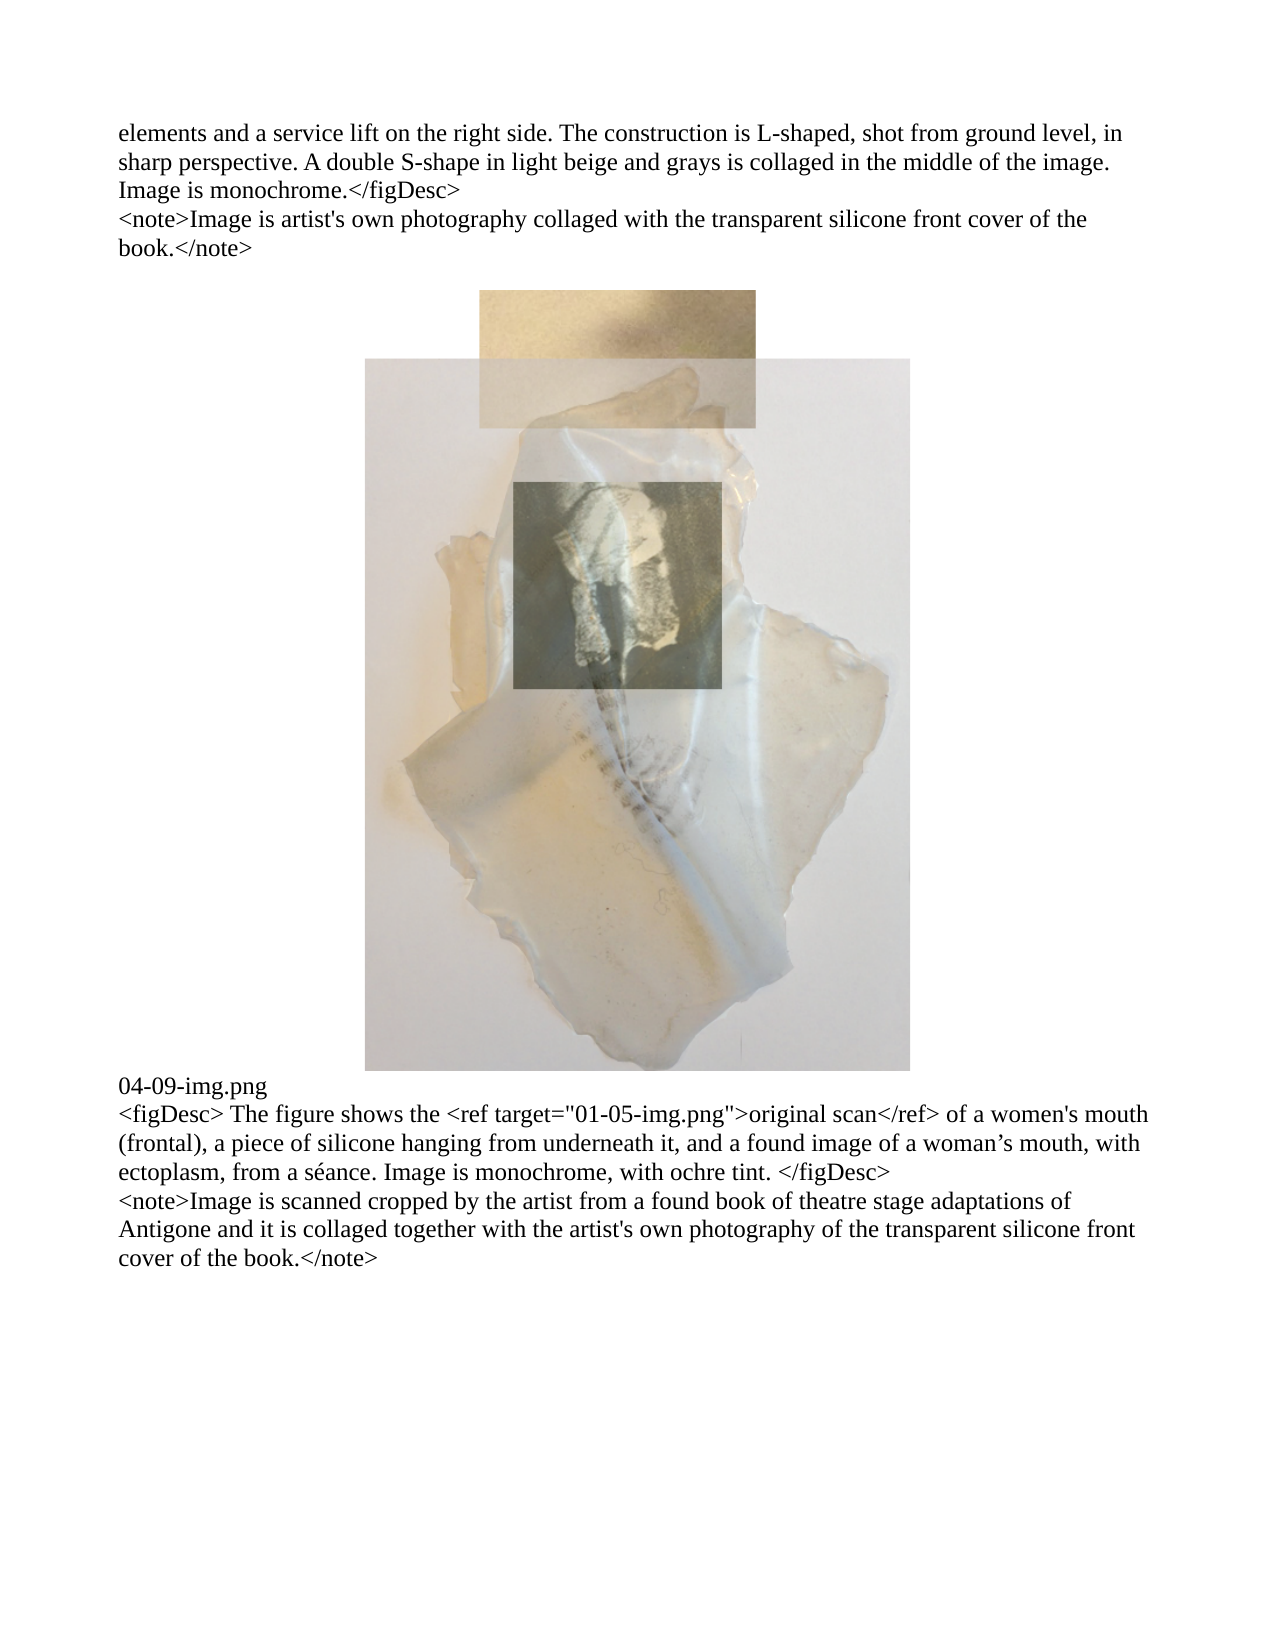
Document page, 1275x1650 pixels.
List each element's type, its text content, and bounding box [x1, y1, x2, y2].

text <figDesc> The figure shows the <ref target="01-05-img.png">original scan</ref> of a women's mouth (frontal), a piece of silicone hanging from underneath it, and a found image of a woman’s mouth, with ectoplasm, from a séance. Image is monochrome, with ochre tint. </figDesc> [118, 1099, 1157, 1186]
picture [364, 290, 911, 1071]
text <note>Image is scanned cropped by the artist from a found book of theatre stage adaptations of Antigone and it is collaged together with the artist's own photography of the transparent silicone front cover of the book.</note> [118, 1186, 1157, 1272]
text 04-09-img.png [118, 897, 1157, 1099]
text <note>Image is artist's own photography collaged with the transparent silicone front cover of the book.</note> [118, 204, 1157, 262]
text elements and a service lift on the right side. The construction is L-shaped, shot from ground level, in sharp perspective. A double S-shape in light beige and grays is collaged in the middle of the image. Image is monochrome.</figDesc> [118, 118, 1157, 204]
